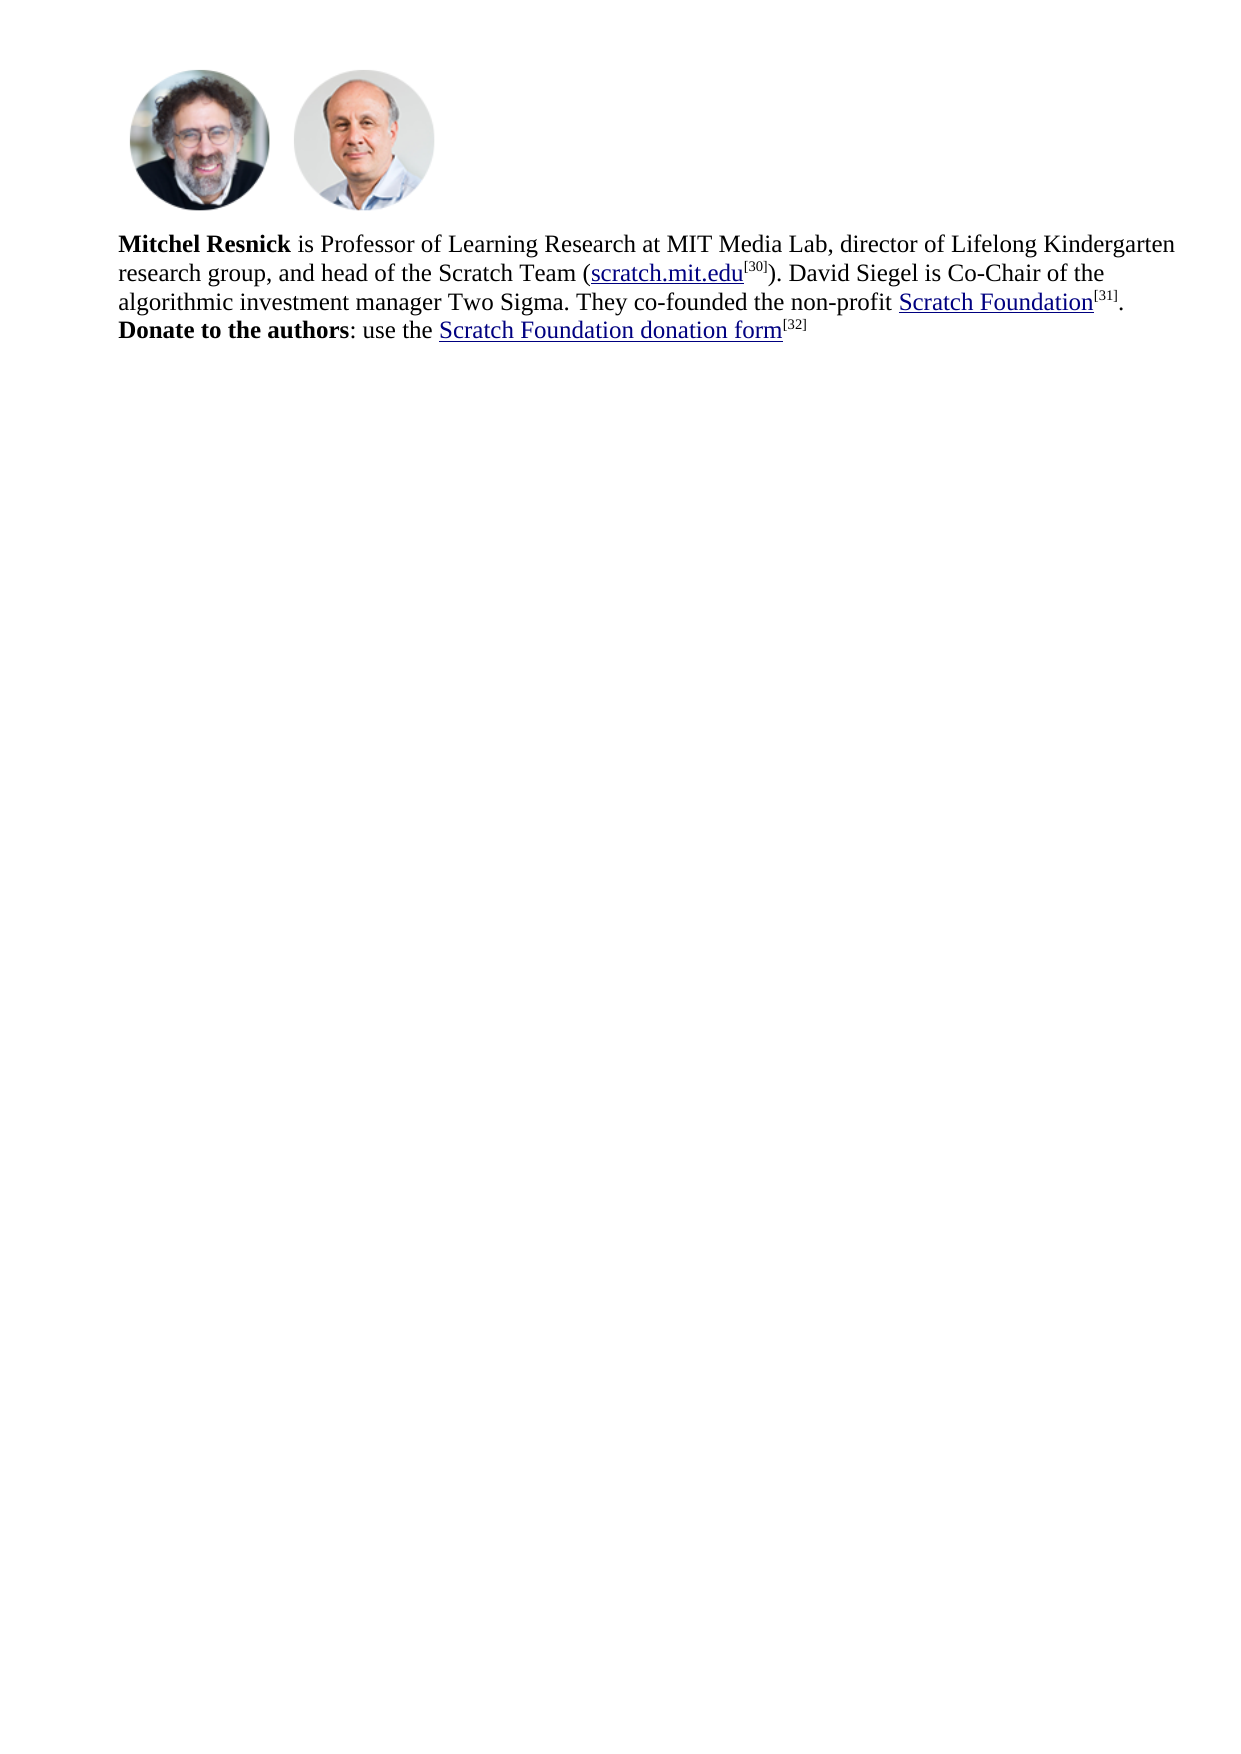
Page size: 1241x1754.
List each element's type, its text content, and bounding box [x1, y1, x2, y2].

picture [118, 59, 448, 224]
text cc-by-sa. Attribute to: Mitch Resnik Location: 42.36043/-71.08713 about the author(s): Mitchel Resnick is Professor of Learning Research at MIT Media Lab, director of Lifelong Kindergarten research group, and head of the Scratch Team (scratch.mit.edu). David Siegel is Co-Chair of the algorithmic investment manager Two Sigma. They co-founded the non-profit Scratch Foundation. Donate to the authors: use the Scratch Foundation donation form [118, 59, 1181, 344]
